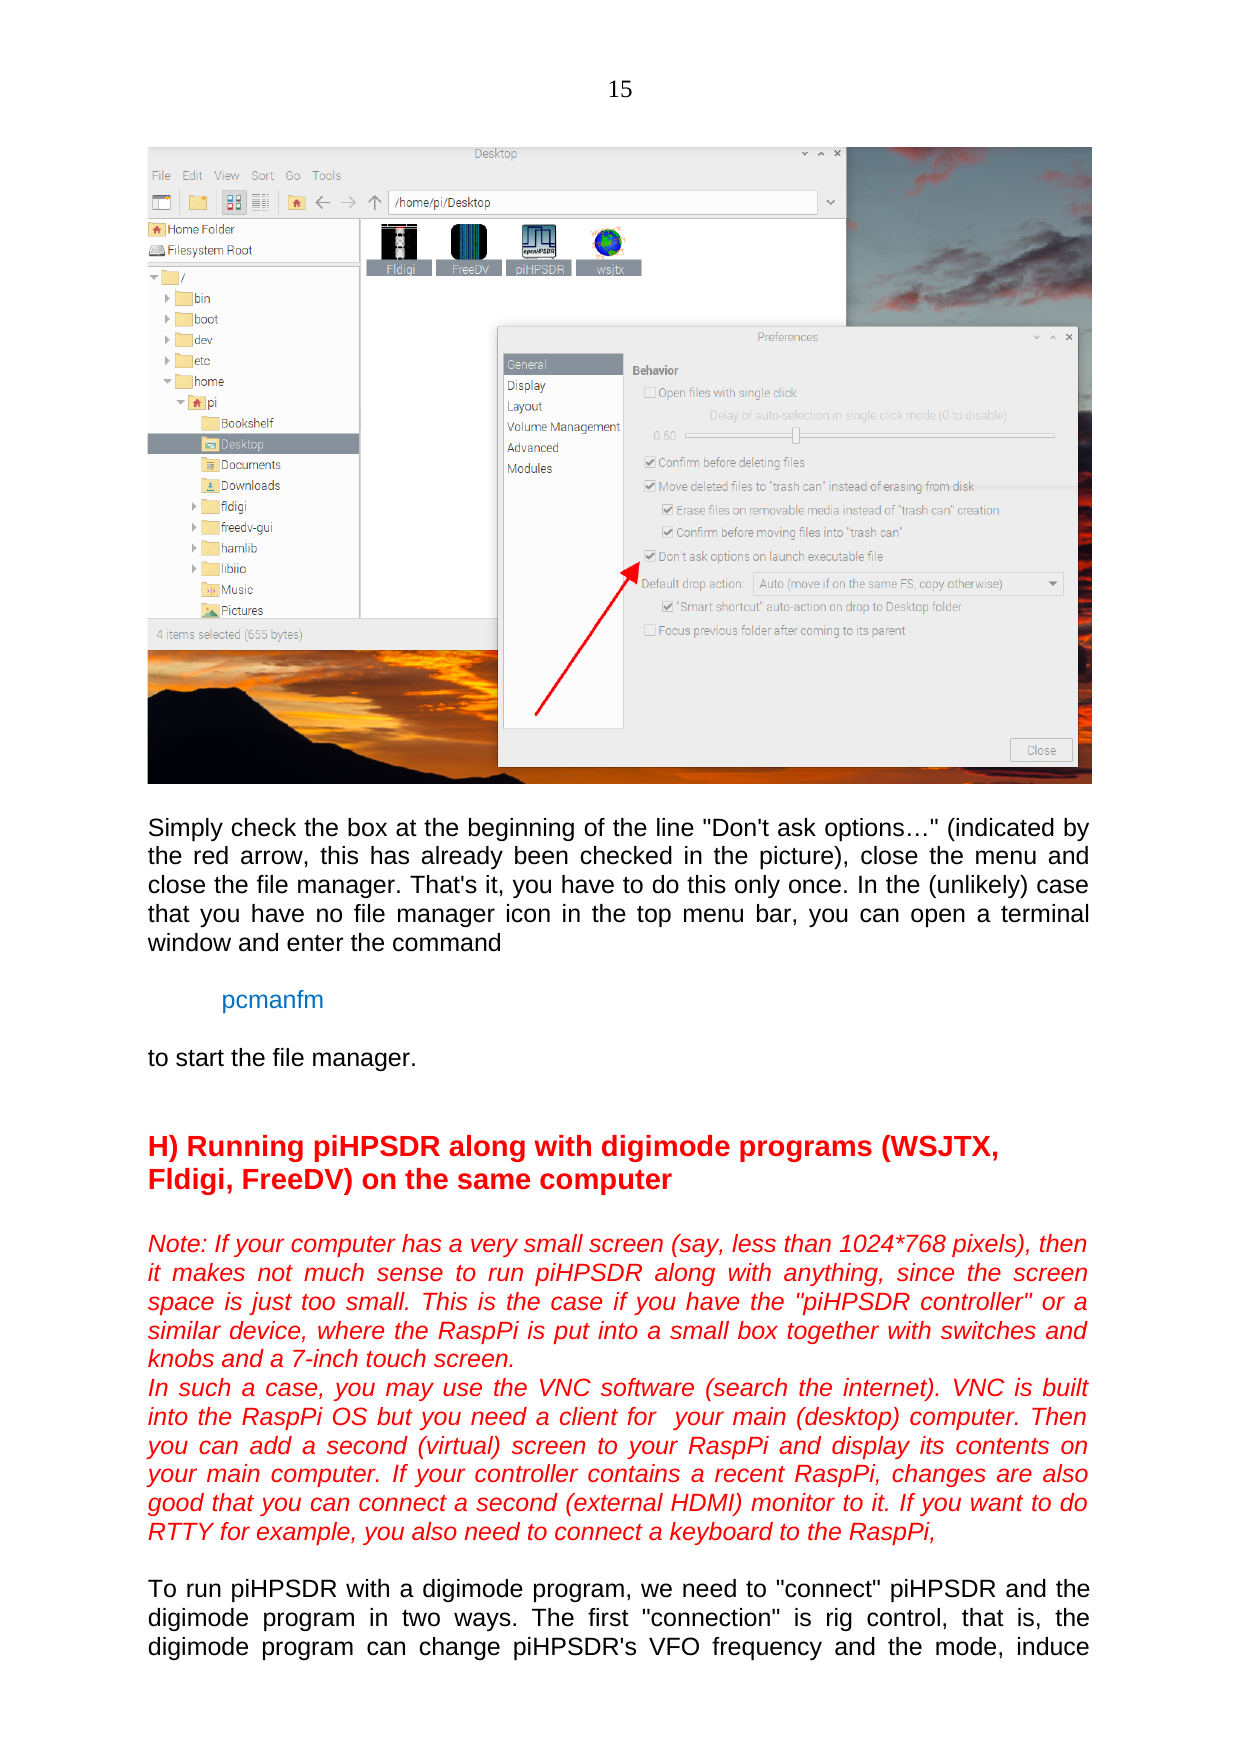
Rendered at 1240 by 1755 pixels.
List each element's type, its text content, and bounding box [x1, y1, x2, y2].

text In such a case, you may use the VNC software (search the internet). VNC is built into the RaspPi OS but you need a client for your main (desktop) computer. Then you can add a second (virtual) screen to your RaspPi and display its contents on your main computer. If your controller contains a recent RaspPi, changes are also good that you can connect a second (external HDMI) monitor to it. If you want to do RTTY for example, you also need to connect a keyboard to the RaspPi, [148, 1373, 1092, 1546]
text H) Running piHPSDR along with digimode programs (WSJTX, Fldigi, FreeDV) on the same computer [148, 1129, 1092, 1196]
text pcmanfm [148, 985, 1092, 1014]
text Simply check the box at the beginning of the line "Don't ask options…" (indicated by the red arrow, this has already been checked in the picture), close the menu and close the file manager. That's it, you have to do this only once. In the (unlikely) case that you have no file manager icon in the top menu bar, you can open a terminal window and enter the command [148, 813, 1092, 956]
text Note: If your computer has a very small screen (say, less than 1024*768 pixels), then it makes not much sense to run piHPSDR along with anything, since the screen space is just too small. This is the case if you have the "piHPSDR controller" or a similar device, where the RaspPi is put into a small box together with switches and knobs and a 7-inch touch screen. [148, 1229, 1092, 1373]
text to start the file manager. [148, 1043, 1092, 1071]
text To run piHPSDR with a digimode program, we need to "connect" piHPSDR and the digimode program in two ways. The first "connection" is rig control, that is, the digimode program can change piHPSDR's VFO frequency and the mode, induce [148, 1574, 1092, 1661]
